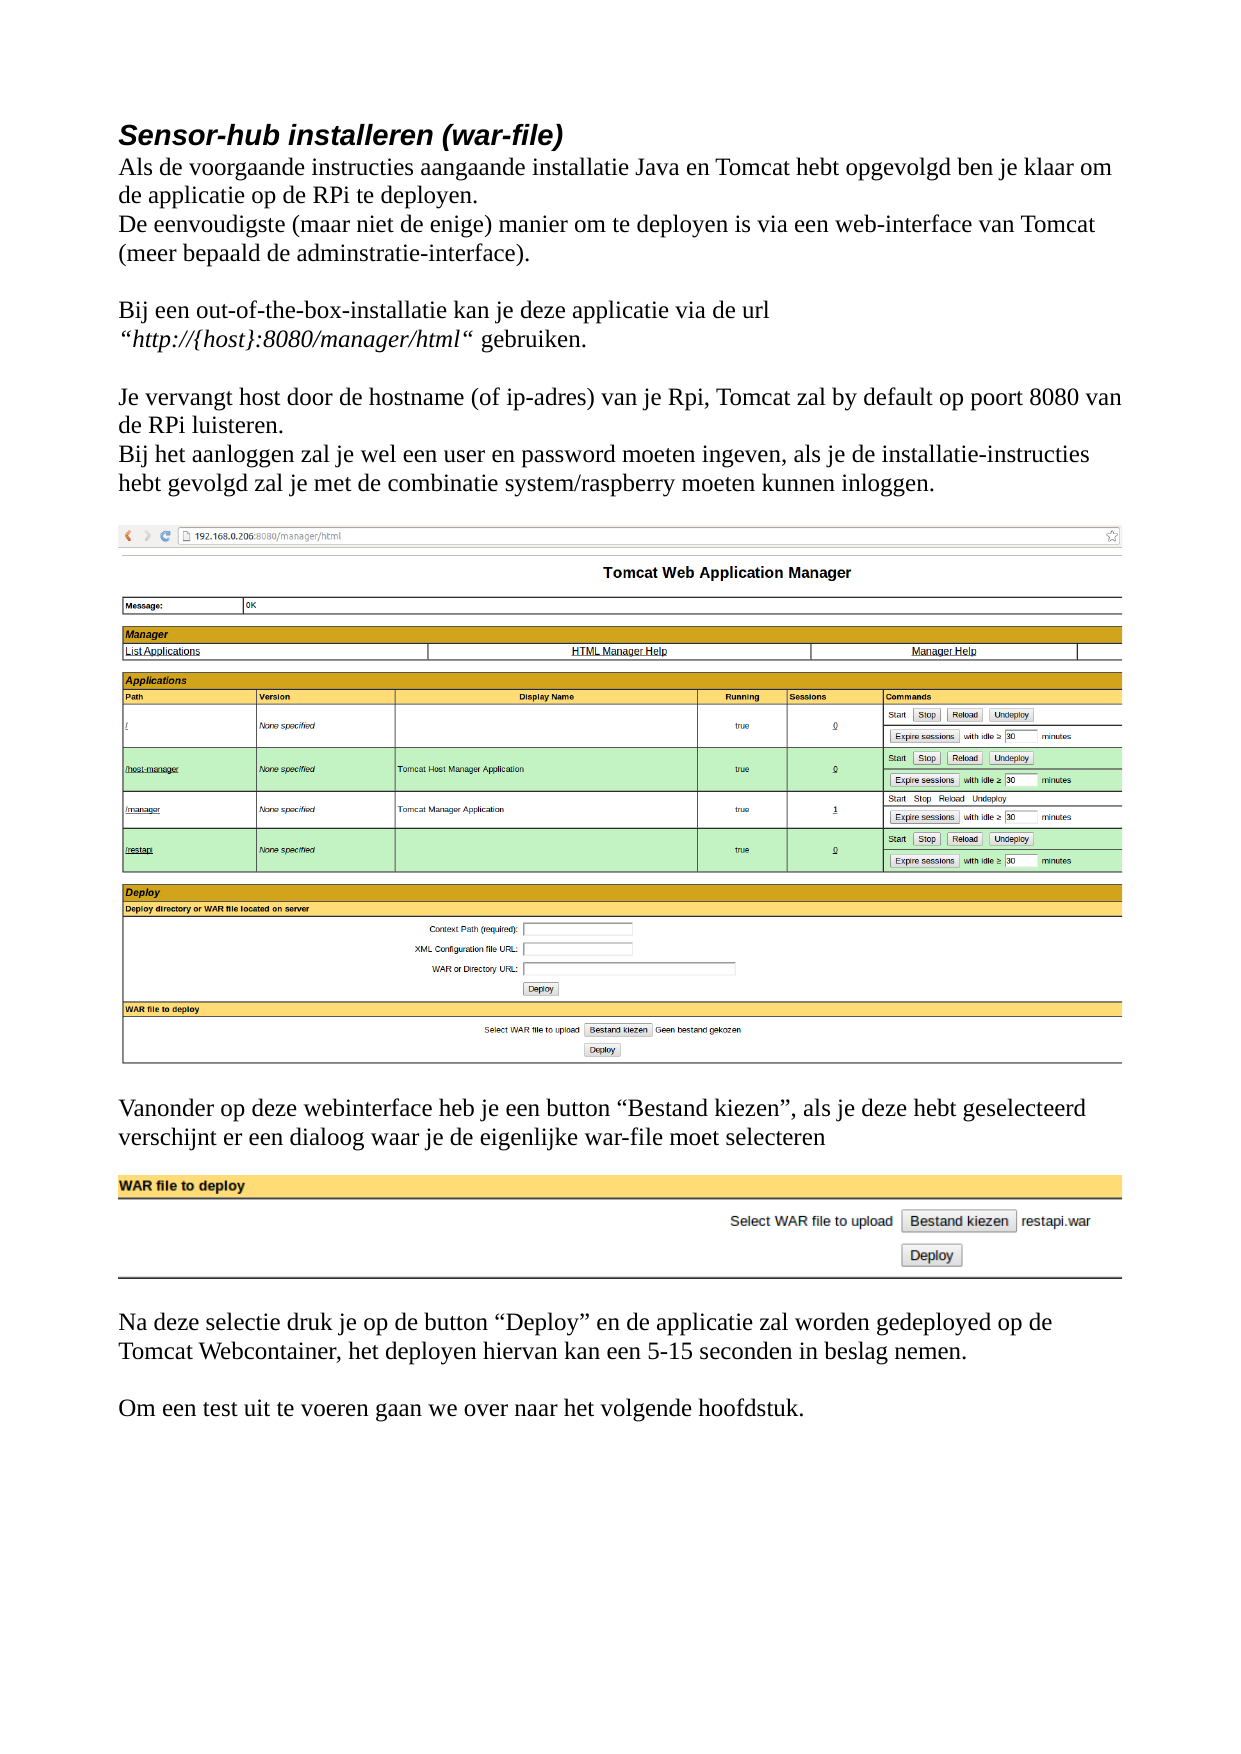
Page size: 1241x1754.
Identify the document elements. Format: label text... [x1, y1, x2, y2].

picture [118, 1175, 1123, 1279]
text Sensor-hub installeren (war-file) [118, 118, 1122, 152]
text Vanonder op deze webinterface heb je een button “Bestand kiezen”, als je deze hebt geselecteerd verschijnt er een dialoog waar je de eigenlijke war-file moet selecteren [118, 1093, 1122, 1151]
picture [118, 525, 1123, 1065]
text Als de voorgaande instructies aangaande installatie Java en Tomcat hebt opgevolgd ben je klaar om de applicatie op de RPi te deployen. [118, 152, 1122, 209]
text Om een test uit te voeren gaan we over naar het volgende hoofdstuk. [118, 1393, 1122, 1422]
text Bij het aanloggen zal je wel een user en password moeten ingeven, als je de installatie-instructies hebt gevolgd zal je met de combinatie system/raspberry moeten kunnen inloggen. [118, 439, 1122, 497]
text Na deze selectie druk je op de button “Deploy” en de applicatie zal worden gedeployed op de Tomcat Webcontainer, het deployen hiervan kan een 5-15 seconden in beslag nemen. [118, 1307, 1122, 1365]
text Je vervangt host door de hostname (of ip-adres) van je Rpi, Tomcat zal by default op poort 8080 van de RPi luisteren. [118, 382, 1122, 439]
text De eenvoudigste (maar niet de enige) manier om te deployen is via een web-interface van Tomcat (meer bepaald de adminstratie-interface). [118, 209, 1122, 267]
text Bij een out-of-the-box-installatie kan je deze applicatie via de url “http://{host}:8080/manager/html“ gebruiken. [118, 295, 1122, 353]
